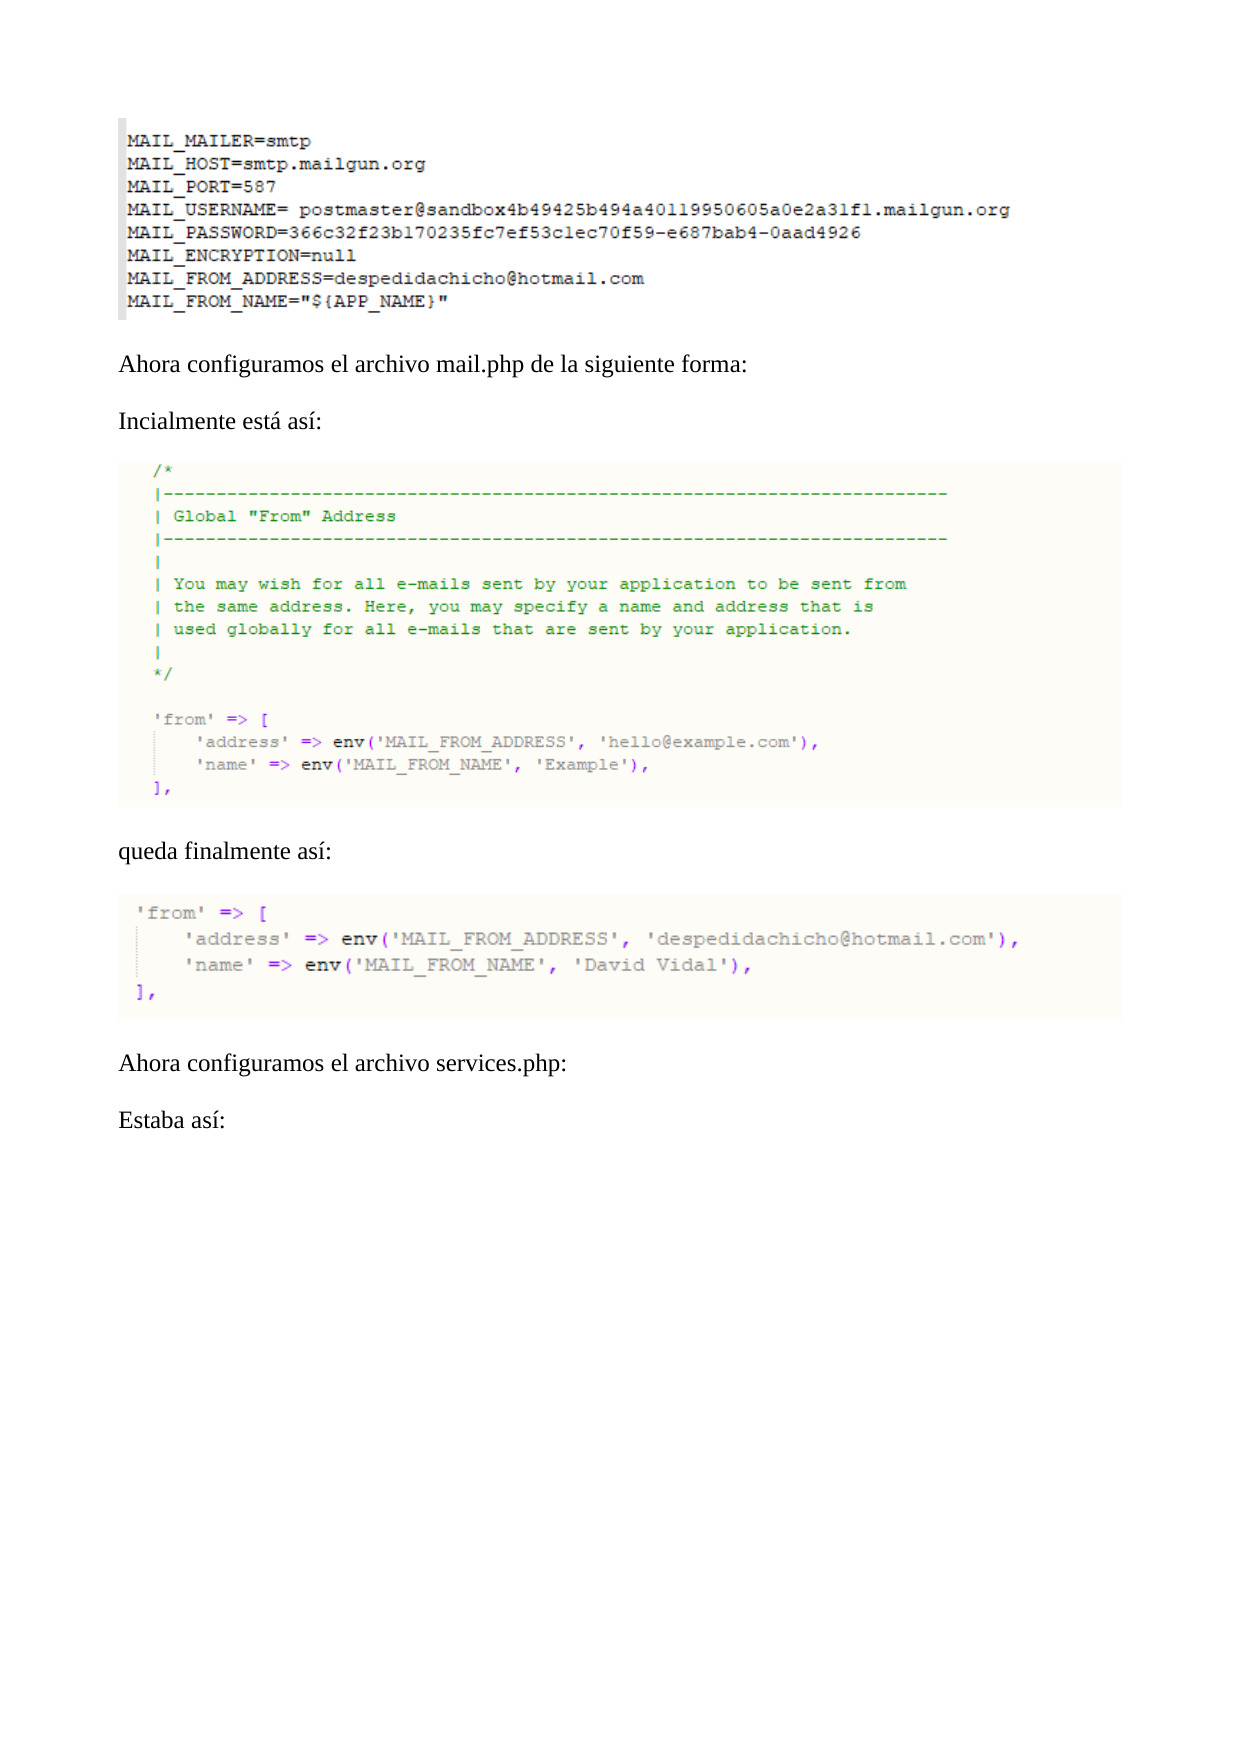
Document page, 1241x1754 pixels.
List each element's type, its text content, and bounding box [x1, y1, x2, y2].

picture [118, 463, 1122, 807]
text queda finalmente así: [118, 836, 1122, 864]
text Ahora configuramos el archivo services.php: [118, 1048, 1122, 1077]
text Estaba así: [118, 1106, 1122, 1134]
picture [118, 893, 1122, 1020]
picture [118, 118, 1122, 320]
text Ahora configuramos el archivo mail.php de la siguiente forma: [118, 349, 1122, 377]
text Incialmente está así: [118, 406, 1122, 435]
